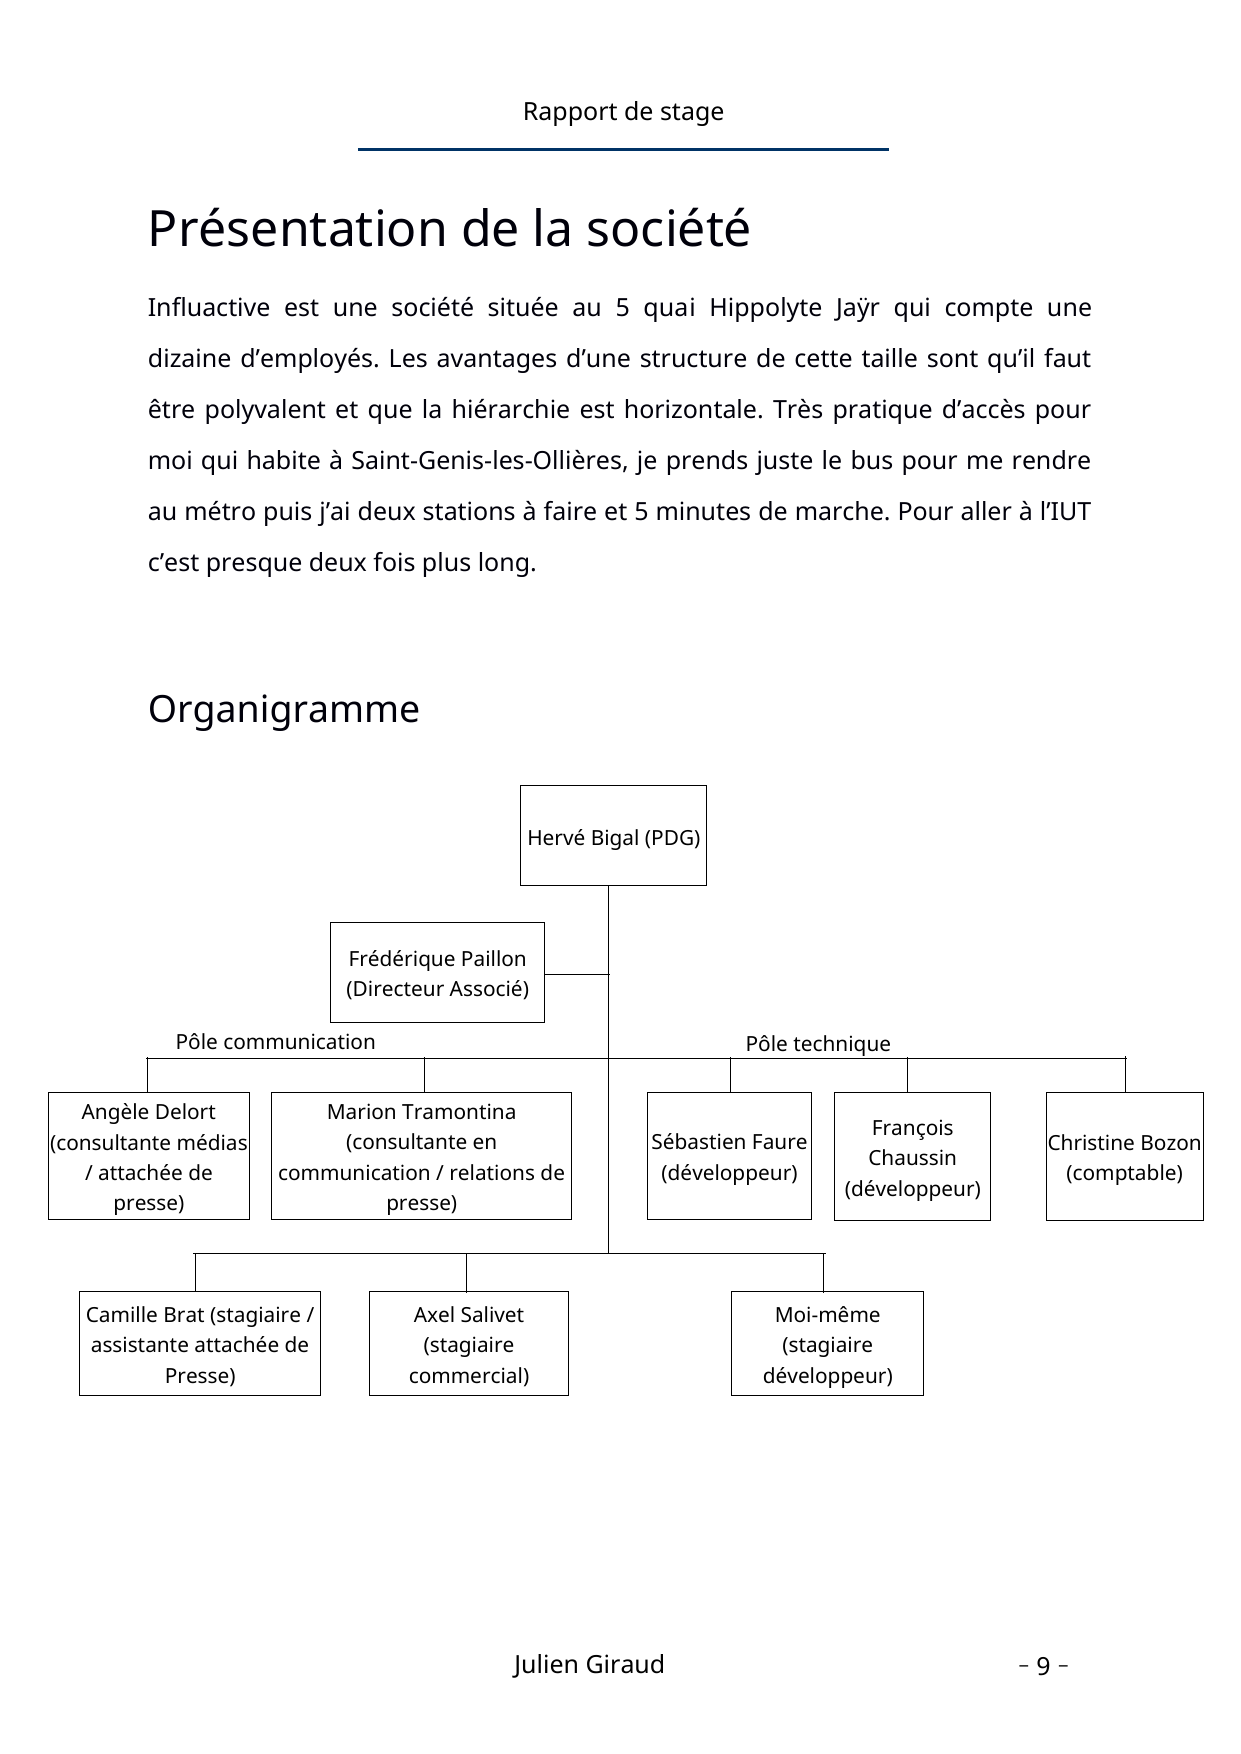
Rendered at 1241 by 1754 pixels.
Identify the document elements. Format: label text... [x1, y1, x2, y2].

text Influactive est une société située au 5 quai Hippolyte Jaÿr qui compte une dizaine d’employés. Les avantages d’une structure de cette taille sont qu’il faut être polyvalent et que la hiérarchie est horizontale. Très pratique d’accès pour moi qui habite à Saint-Genis-les-Ollières, je prends juste le bus pour me rendre au métro puis j’ai deux stations à faire et 5 minutes de marche. Pour aller à l’IUT c’est presque deux fois plus long. [148, 289, 1093, 578]
subtitle Présentation de la société [148, 193, 1093, 261]
text Organigramme [148, 682, 1093, 733]
